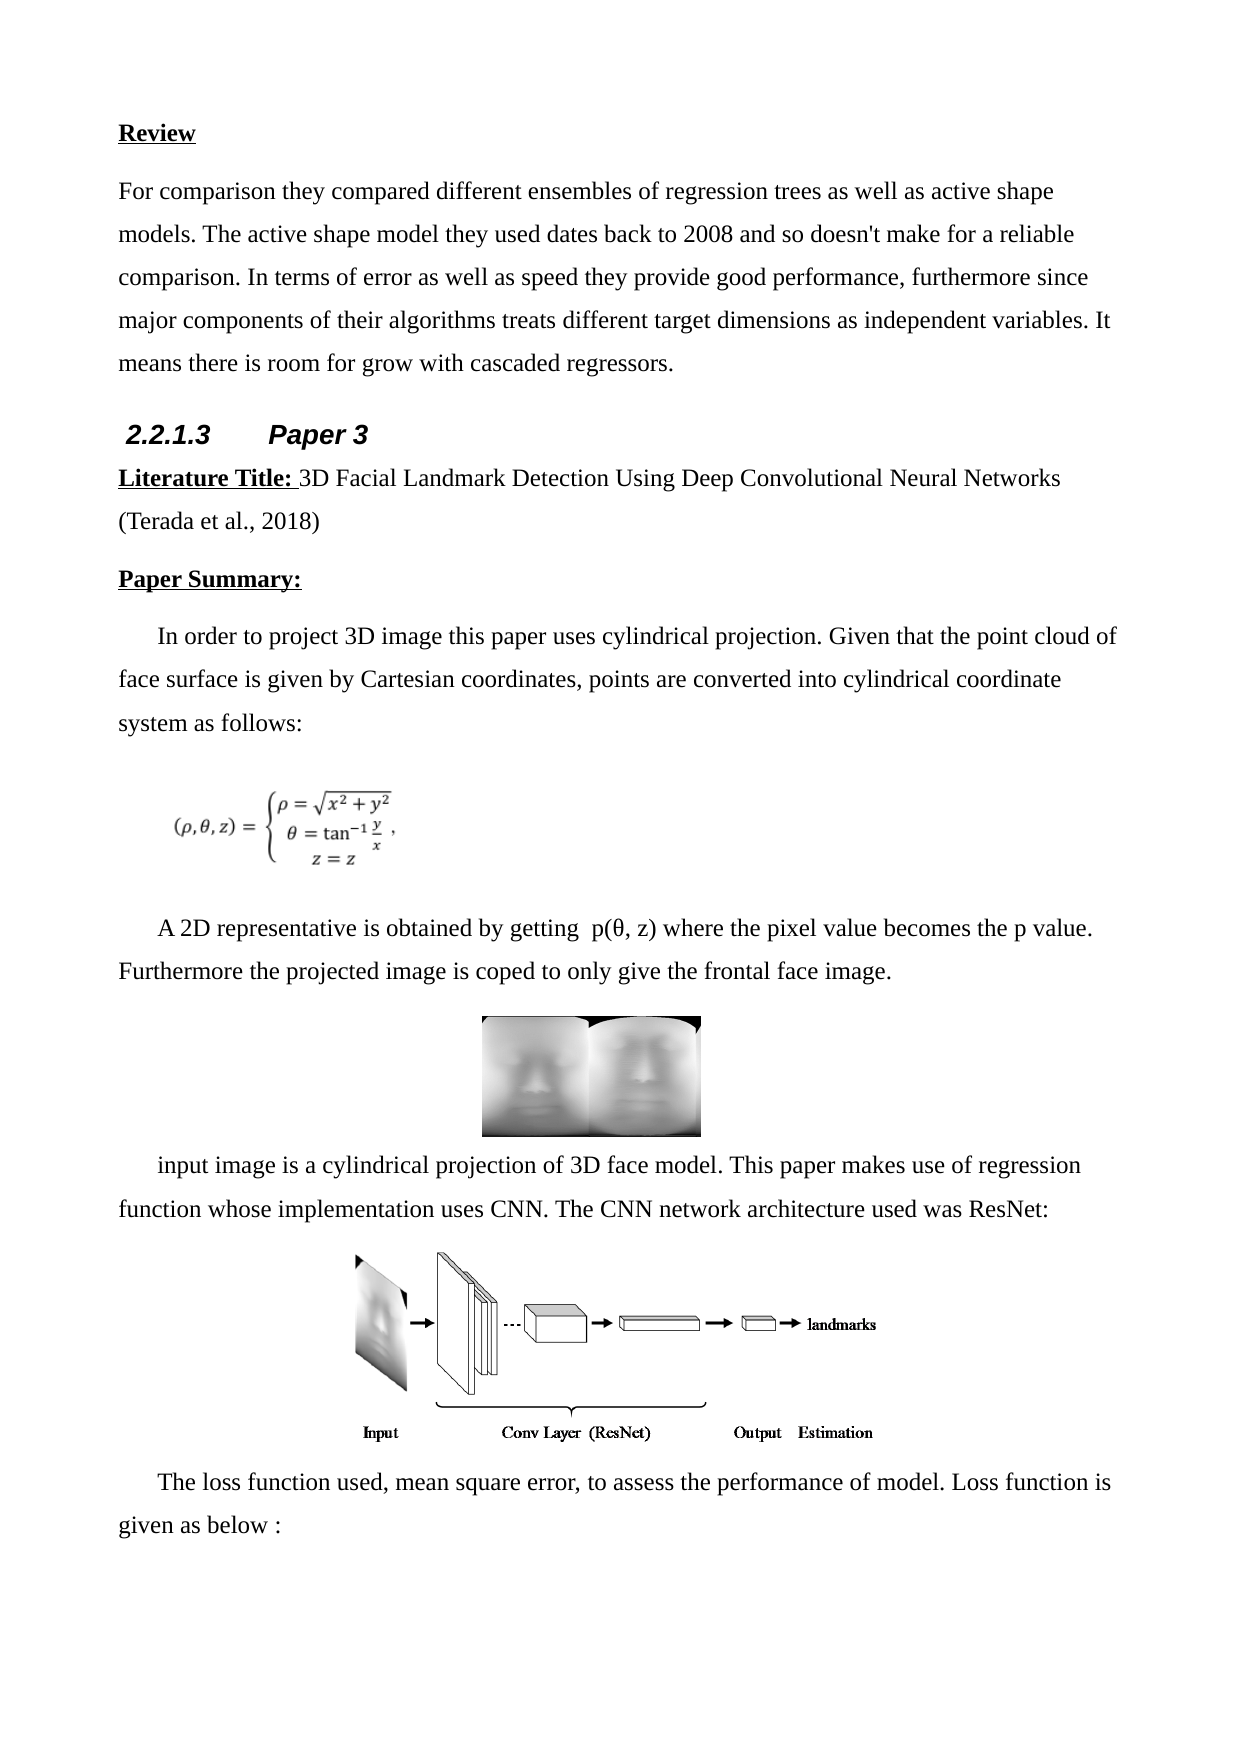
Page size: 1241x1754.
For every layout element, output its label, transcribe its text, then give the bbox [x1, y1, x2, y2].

text In order to project 3D image this paper uses cylindrical projection. Given that the point cloud of face surface is given by Cartesian coordinates, points are converted into cylindrical coordinate system as follows: [118, 621, 1122, 736]
picture [352, 1251, 888, 1453]
picture [316, 765, 433, 899]
text For comparison they compared different ensembles of regression trees as well as active shape models. The active shape model they used dates back to 2008 and so doesn't make for a reliable comparison. In terms of error as well as speed they provide good performance, furthermore since major components of their algorithms treats different target dimensions as independent variables. It means there is room for grow with cascaded regressors. [118, 176, 1122, 377]
text Literature Title: 3D Facial Landmark Detection Using Deep Convolutional Neural Networks (Terada et al., 2018) [118, 463, 1122, 535]
picture [481, 1015, 701, 1137]
text Paper Summary: [118, 564, 1122, 592]
text Review [118, 118, 1122, 147]
subtitle Paper 3 [118, 418, 1122, 450]
text input image is a cylindrical projection of 3D face model. This paper makes use of regression function whose implementation uses CNN. The CNN network architecture used was ResNet: [118, 1014, 1122, 1222]
text A 2D representative is obtained by getting p(θ, z) where the pixel value becomes the p value. Furthermore the projected image is coped to only give the frontal face image. [118, 765, 1122, 985]
text The loss function used, mean square error, to assess the performance of model. Loss function is given as below : [118, 1251, 1122, 1538]
